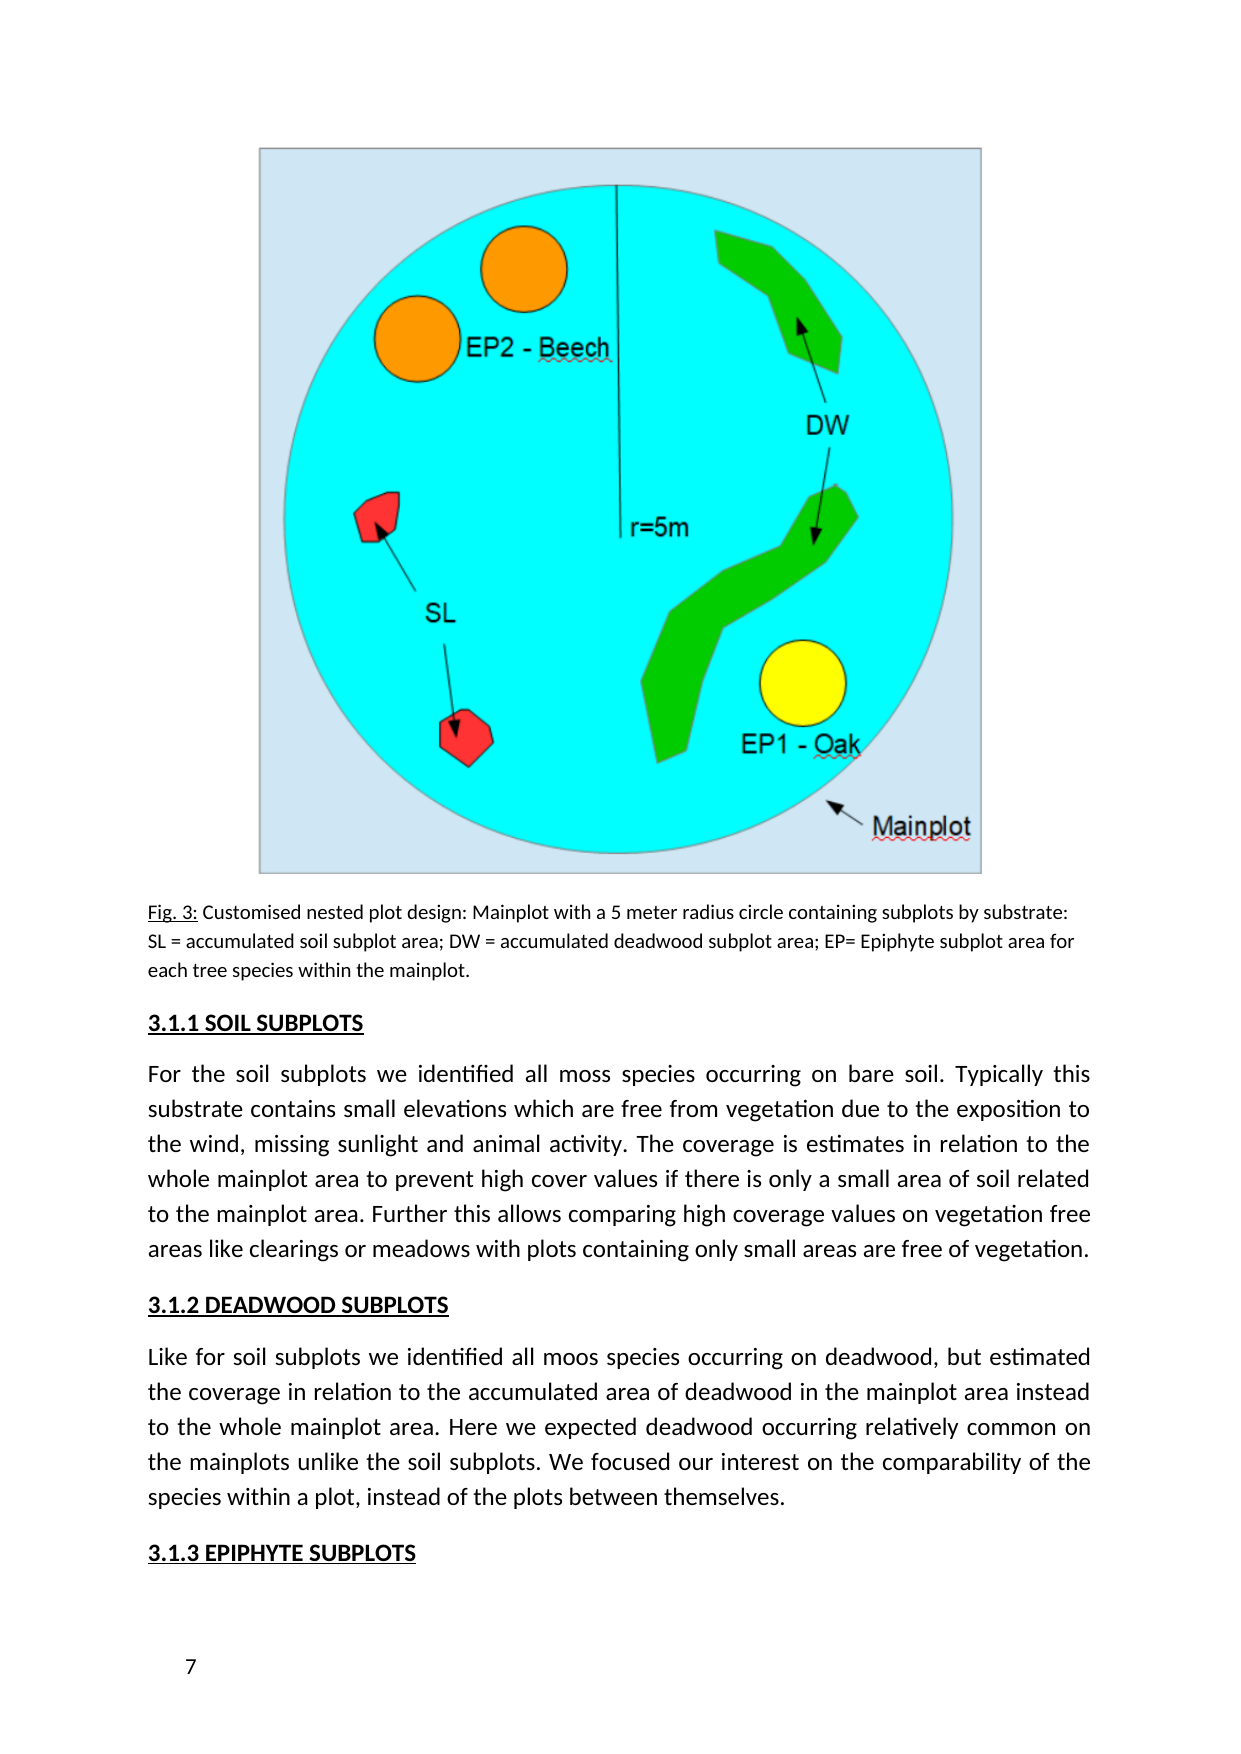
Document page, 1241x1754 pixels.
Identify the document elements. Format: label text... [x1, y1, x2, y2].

text 3.1.2 Deadwood subplots [148, 1289, 1092, 1320]
text 3.1.1 Soil Subplots [148, 1007, 1092, 1038]
text 3.1.3 Epiphyte subplots [148, 1537, 1092, 1567]
picture [258, 147, 983, 874]
text Fig. 3: Customised nested plot design: Mainplot with a 5 meter radius circle containing subplots by substrate: SL = accumulated soil subplot area; DW = accumulated deadwood subplot area; EP= Epiphyte subplot area for each tree species within the mainplot. [148, 899, 1092, 983]
text Like for soil subplots we identified all moos species occurring on deadwood, but estimated the coverage in relation to the accumulated area of deadwood in the mainplot area instead to the whole mainplot area. Here we expected deadwood occurring relatively common on the mainplots unlike the soil subplots. We focused our interest on the comparability of the species within a plot, instead of the plots between themselves. [148, 1341, 1092, 1511]
text For the soil subplots we identified all moss species occurring on bare soil. Typically this substrate contains small elevations which are free from vegetation due to the exposition to the wind, missing sunlight and animal activity. The coverage is estimates in relation to the whole mainplot area to prevent high cover values if there is only a small area of soil related to the mainplot area. Further this allows comparing high coverage values on vegetation free areas like clearings or meadows with plots containing only small areas are free of vegetation. [148, 1059, 1092, 1264]
